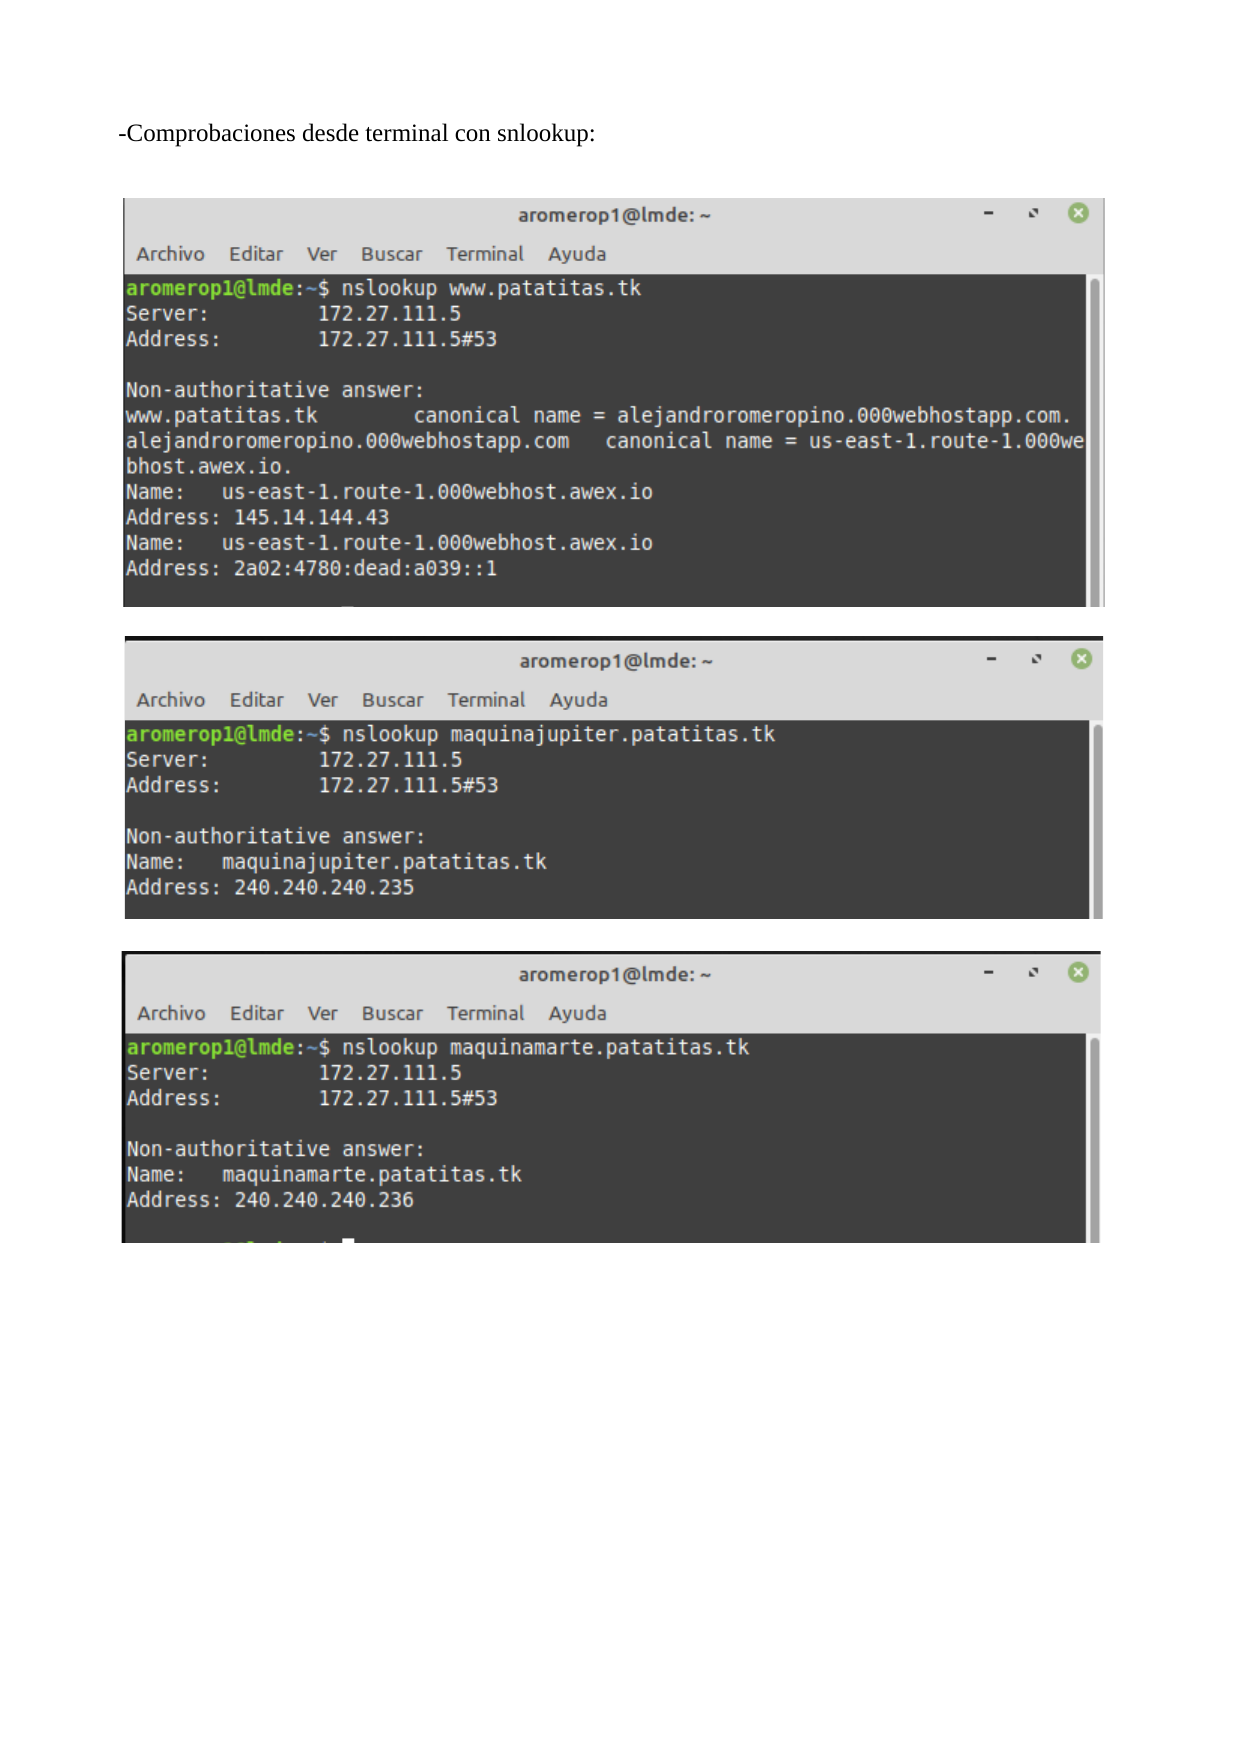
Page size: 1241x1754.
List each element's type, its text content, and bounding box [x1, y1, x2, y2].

text -Comprobaciones desde terminal con snlookup: [118, 118, 1122, 147]
picture [343, 198, 1012, 505]
picture [338, 951, 1004, 1121]
picture [344, 636, 1007, 797]
